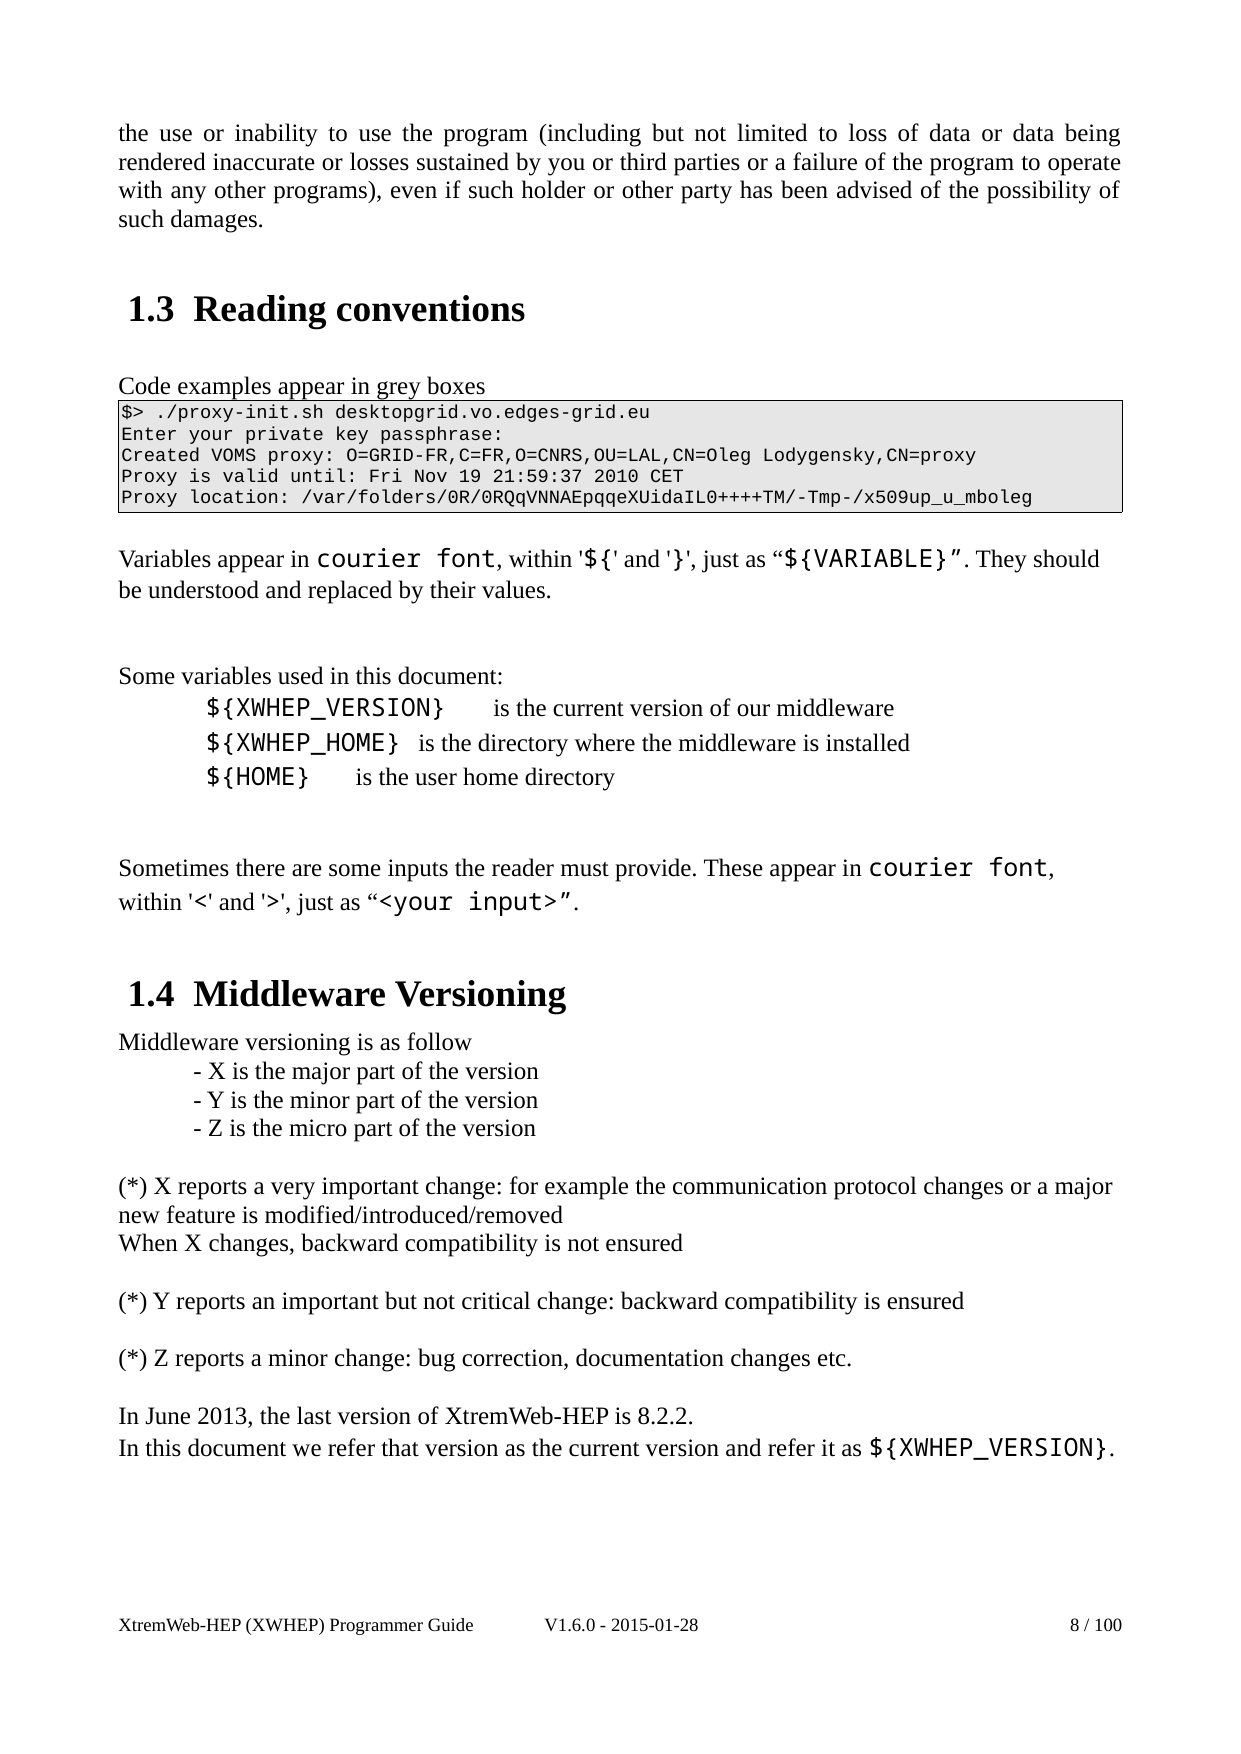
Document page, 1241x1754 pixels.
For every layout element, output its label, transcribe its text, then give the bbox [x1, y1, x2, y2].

text Variables appear in courier font, within '${' and '}', just as “${VARIABLE}”. They should be understood and replaced by their values. [118, 541, 1122, 604]
text - Y is the minor part of the version [118, 1085, 1122, 1113]
text Code examples appear in grey boxes [118, 371, 1122, 400]
text ${HOME} is the user home directory [206, 758, 1122, 792]
subtitle Reading conventions [118, 287, 1122, 330]
text Enter your private key passphrase: [119, 421, 1122, 442]
text Sometimes there are some inputs the reader must provide. These appear in courier font, within '<' and '>', just as “<your input>”. [118, 850, 1122, 918]
text In this document we refer that version as the current version and refer it as ${XWHEP_VERSION}. [118, 1430, 1122, 1464]
text (*) Z reports a minor change: bug correction, documentation changes etc. [118, 1343, 1122, 1372]
text $> ./proxy-init.sh desktopgrid.vo.edges-grid.eu [119, 401, 1122, 421]
text Middleware versioning is as follow [118, 1027, 1122, 1056]
text Created VOMS proxy: O=GRID-FR,C=FR,O=CNRS,OU=LAL,CN=Oleg Lodygensky,CN=proxy [119, 442, 1122, 464]
text Some variables used in this document: [118, 661, 1122, 690]
text ${XWHEP_VERSION} is the current version of our middleware [206, 690, 1122, 724]
text When X changes, backward compatibility is not ensured [118, 1228, 1122, 1257]
text In June 2013, the last version of XtremWeb-HEP is 8.2.2. [118, 1401, 1122, 1430]
text Proxy is valid until: Fri Nov 19 21:59:37 2010 CET [119, 464, 1122, 485]
text - X is the major part of the version [118, 1056, 1122, 1085]
text - Z is the micro part of the version [118, 1113, 1122, 1142]
text THE USE OR INABILITY TO USE THE PROGRAM (INCLUDING BUT NOT LIMITED TO LOSS OF DATA OR DATA BEING RENDERED INACCURATE OR LOSSES SUSTAINED BY YOU OR THIRD PARTIES OR A FAILURE OF THE PROGRAM TO OPERATE WITH ANY OTHER PROGRAMS), EVEN IF SUCH HOLDER OR OTHER PARTY HAS BEEN ADVISED OF THE POSSIBILITY OF SUCH DAMAGES. [118, 118, 1122, 233]
subtitle Middleware Versioning [118, 972, 1122, 1015]
text ${XWHEP_HOME} is the directory where the middleware is installed [206, 724, 1122, 758]
text (*) Y reports an important but not critical change: backward compatibility is ensured [118, 1286, 1122, 1315]
text Proxy location: /var/folders/0R/0RQqVNNAEpqqeXUidaIL0++++TM/-Tmp-/x509up_u_mboleg [119, 485, 1122, 512]
text (*) X reports a very important change: for example the communication protocol changes or a major new feature is modified/introduced/removed [118, 1171, 1122, 1228]
